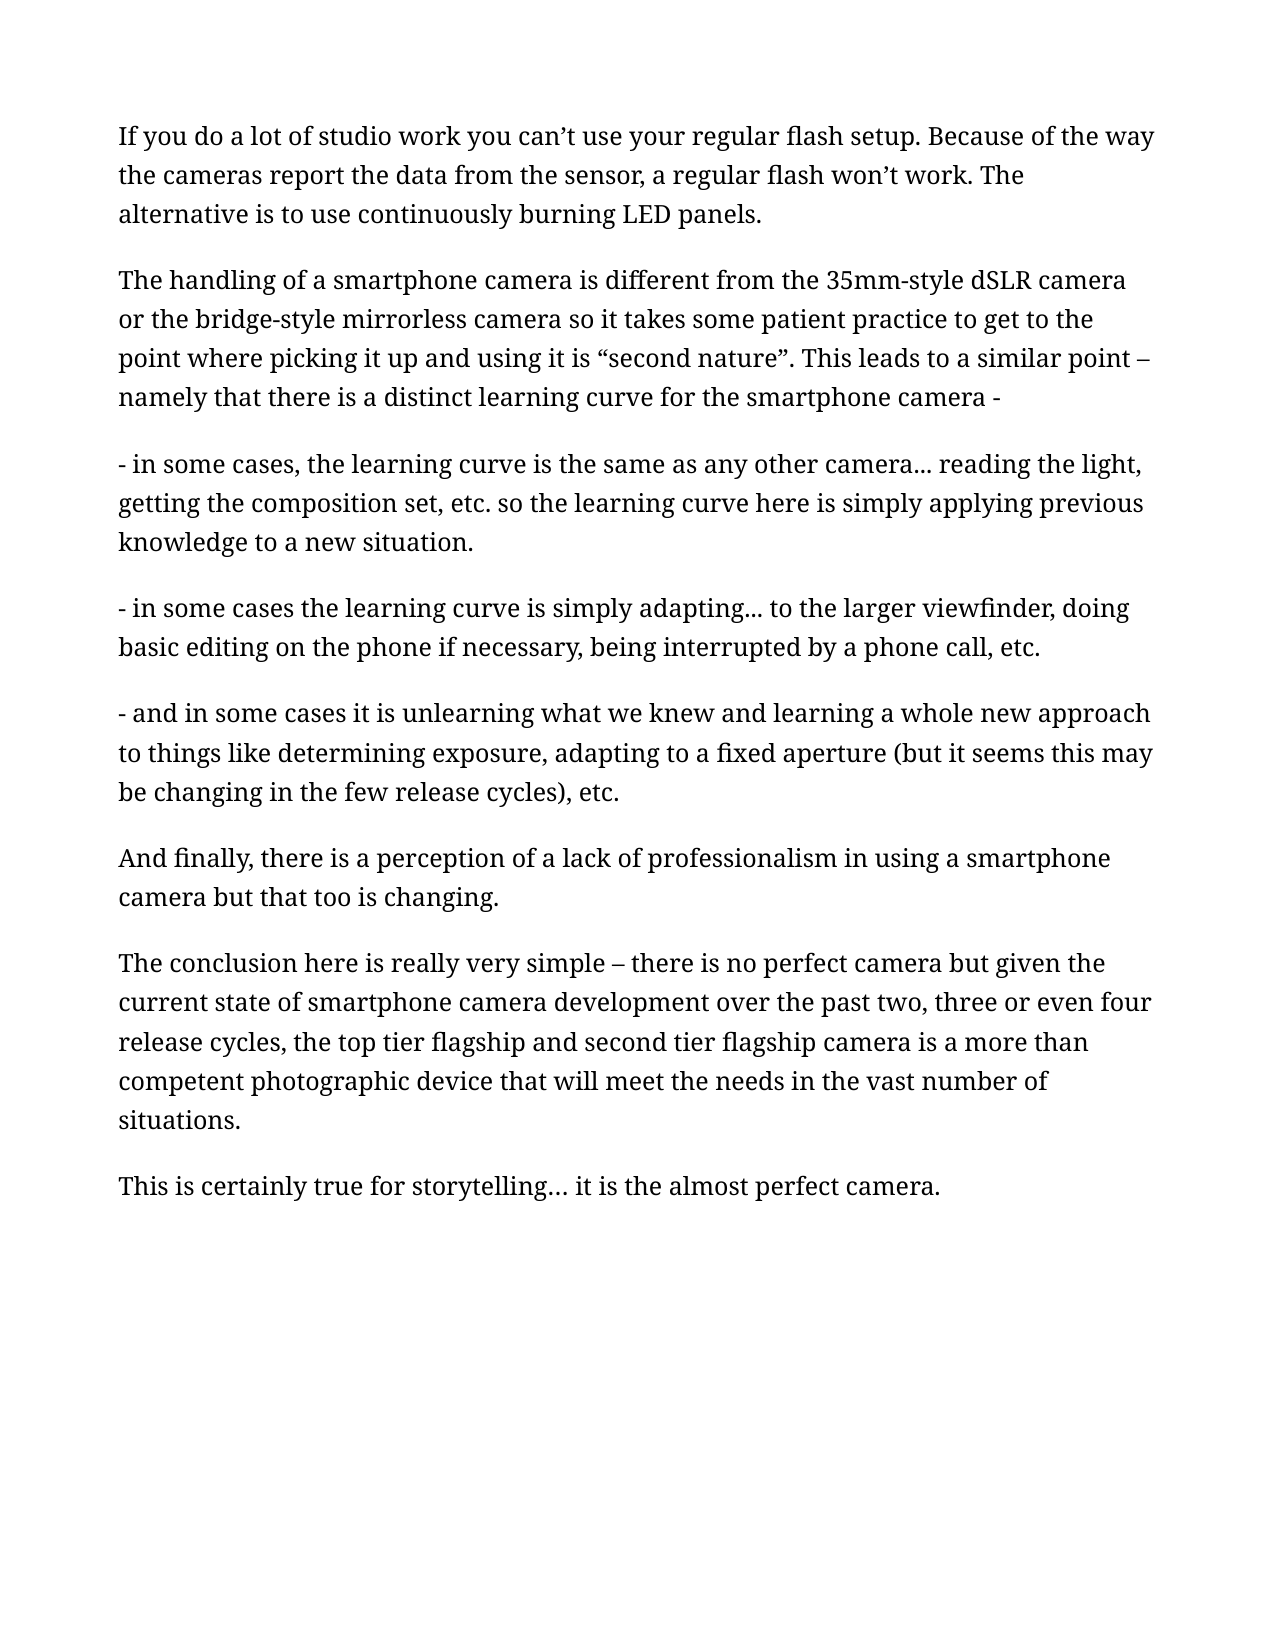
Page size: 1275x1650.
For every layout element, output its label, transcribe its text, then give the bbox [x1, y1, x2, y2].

text The conclusion here is really very simple – there is no perfect camera but given the current state of smartphone camera development over the past two, three or even four release cycles, the top tier flagship and second tier flagship camera is a more than competent photographic device that will meet the needs in the vast number of situations. [118, 946, 1157, 1137]
text - in some cases, the learning curve is the same as any other camera... reading the light, getting the composition set, etc. so the learning curve here is simply applying previous knowledge to a new situation. [118, 446, 1157, 559]
text And finally, there is a perception of a lack of professionalism in using a smartphone camera but that too is changing. [118, 841, 1157, 914]
text The handling of a smartphone camera is different from the 35mm-style dSLR camera or the bridge-style mirrorless camera so it takes some patient practice to get to the point where picking it up and using it is “second nature”. This leads to a similar point – namely that there is a distinct learning curve for the smartphone camera - [118, 263, 1157, 414]
text This is certainly true for storytelling… it is the almost perfect camera. [118, 1169, 1157, 1203]
text If you do a lot of studio work you can’t use your regular flash setup. Because of the way the cameras report the data from the sensor, a regular flash won’t work. The alternative is to use continuously burning LED panels. [118, 118, 1157, 231]
text - and in some cases it is unlearning what we knew and learning a whole new approach to things like determining exposure, adapting to a fixed aperture (but it seems this may be changing in the few release cycles), etc. [118, 696, 1157, 808]
text - in some cases the learning curve is simply adapting... to the larger viewfinder, doing basic editing on the phone if necessary, being interrupted by a phone call, etc. [118, 591, 1157, 664]
